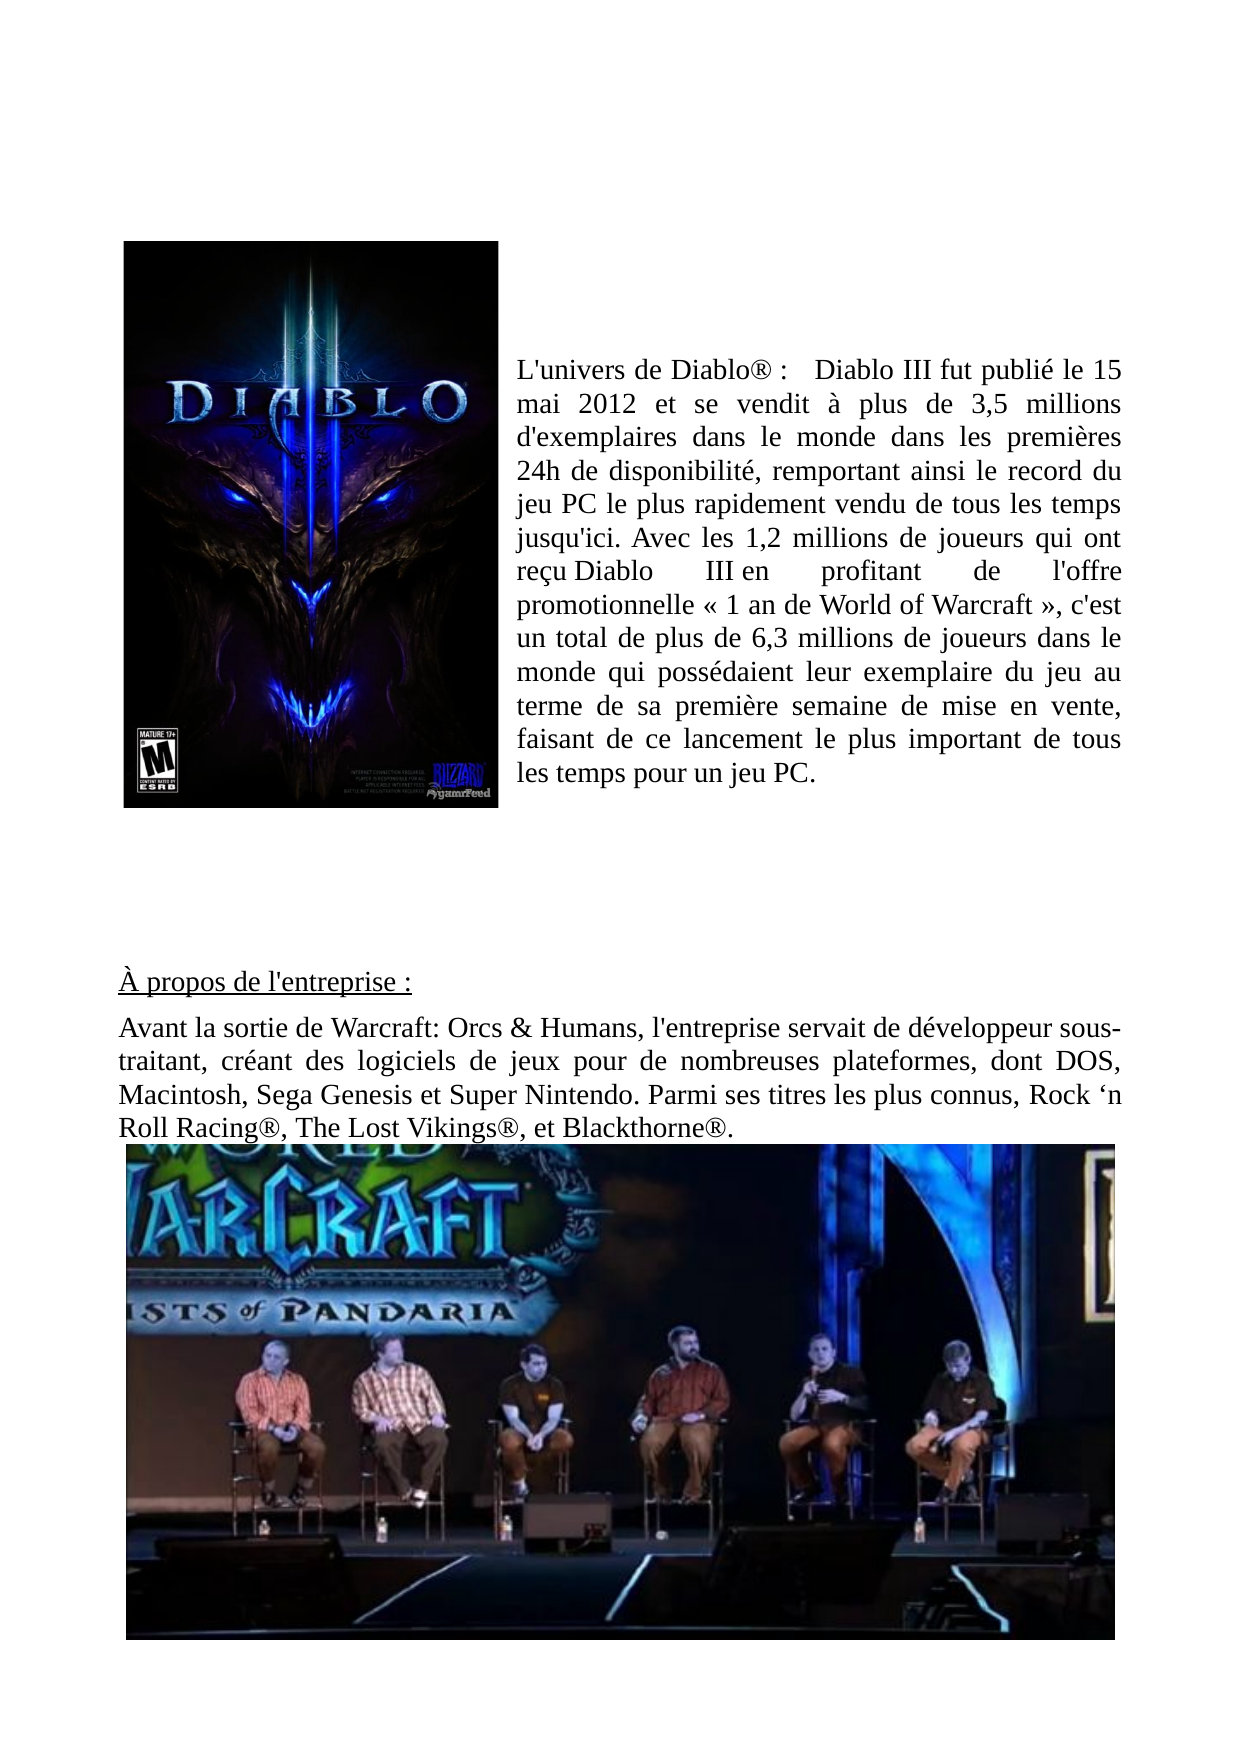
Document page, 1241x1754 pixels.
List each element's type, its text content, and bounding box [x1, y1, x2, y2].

picture [123, 241, 499, 808]
subtitle L'univers de Diablo® : Diablo III fut publié le 15 mai 2012 et se vendit à plus de 3,5 millions d'exemplaires dans le monde dans les premières 24h de disponibilité, remportant ainsi le record du jeu PC le plus rapidement vendu de tous les temps jusqu'ici. Avec les 1,2 millions de joueurs qui ont reçu Diablo III en profitant de l'offre promotionnelle « 1 an de World of Warcraft », c'est un total de plus de 6,3 millions de joueurs dans le monde qui possédaient leur exemplaire du jeu au terme de sa première semaine de mise en vente, faisant de ce lancement le plus important de tous les temps pour un jeu PC. [499, 352, 1122, 788]
subtitle À propos de l'entreprise : [118, 964, 1122, 997]
picture [126, 1144, 1115, 1640]
text Avant la sortie de Warcraft: Orcs & Humans, l'entreprise servait de développeur sous-traitant, créant des logiciels de jeux pour de nombreuses plateformes, dont DOS, Macintosh, Sega Genesis et Super Nintendo. Parmi ses titres les plus connus, Rock ‘n Roll Racing®, The Lost Vikings®, et Blackthorne®. [118, 1010, 1122, 1144]
